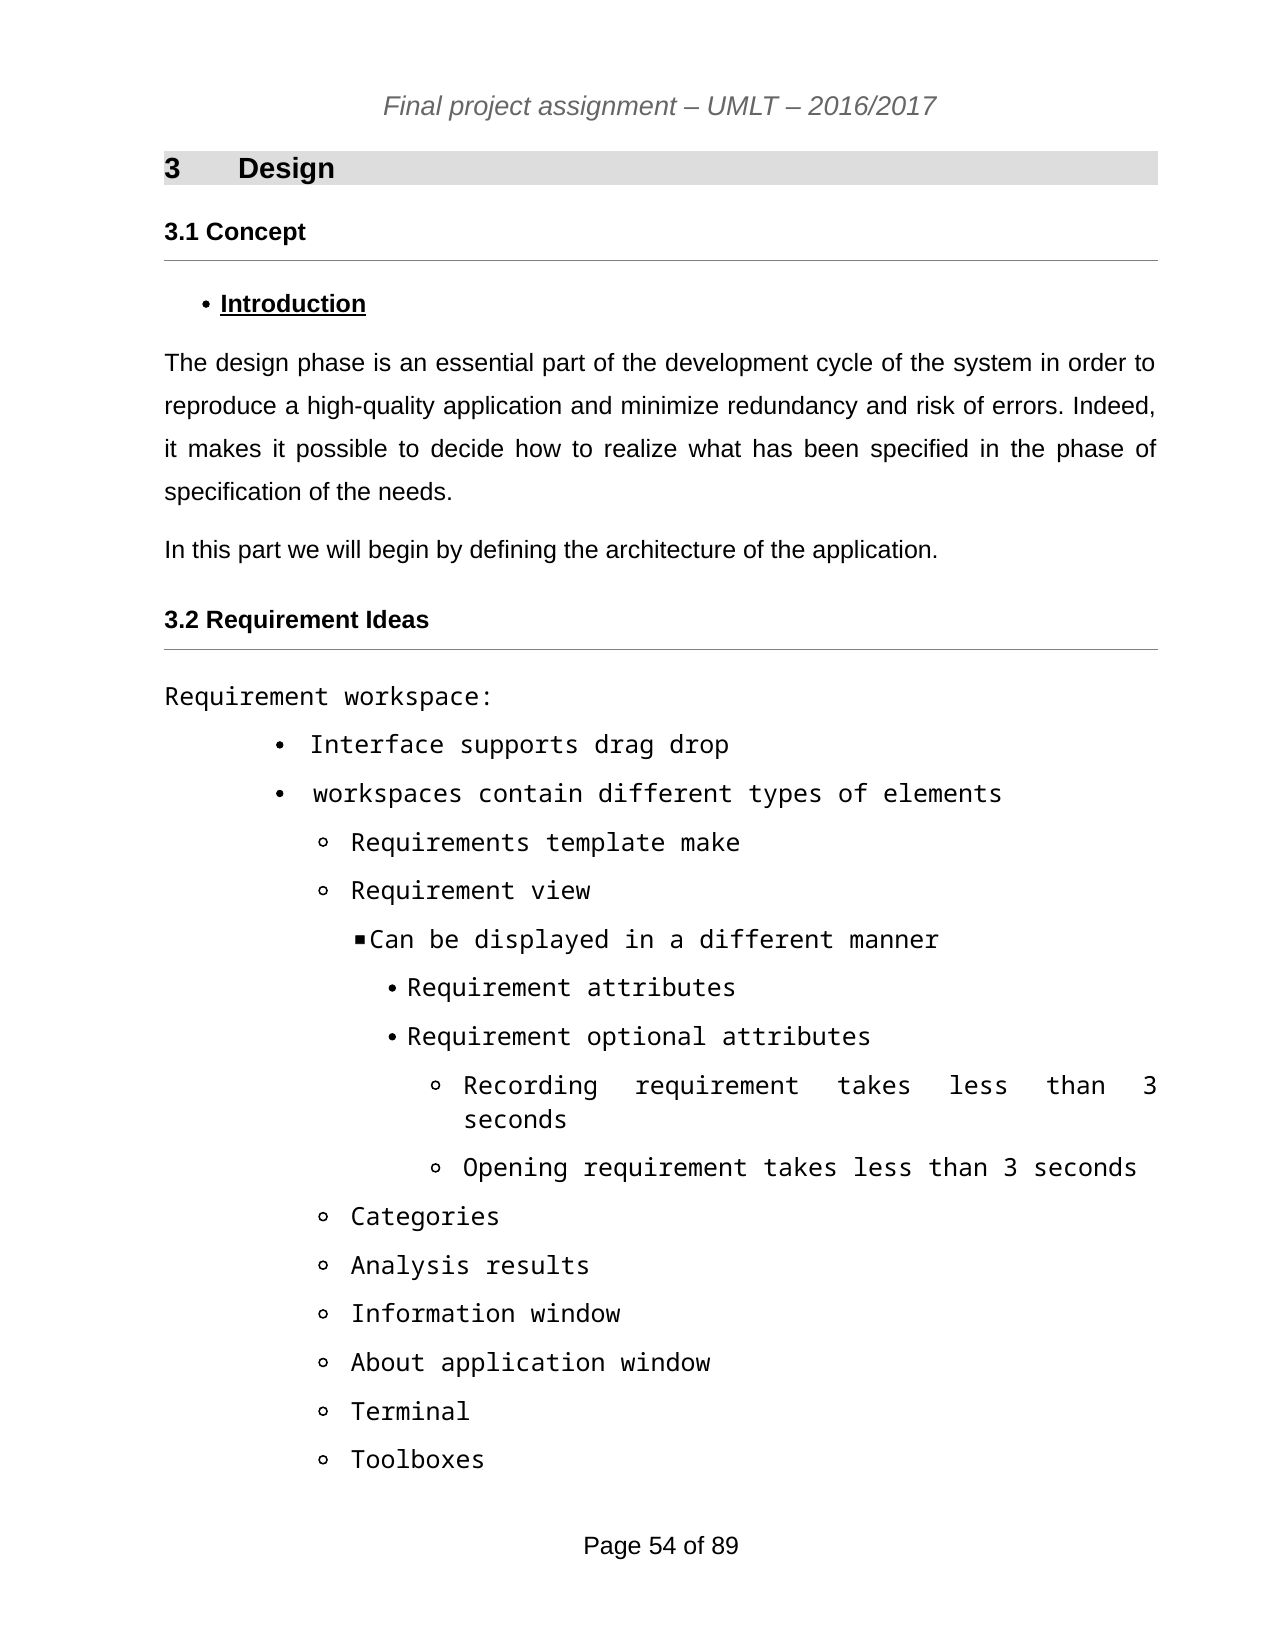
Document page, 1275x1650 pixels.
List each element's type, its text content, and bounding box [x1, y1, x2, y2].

list Categories [313, 1199, 1158, 1233]
subtitle 3.1 Concept [164, 217, 1158, 245]
text The design phase is an essential part of the development cycle of the system in order to reproduce a high-quality application and minimize redundancy and risk of errors. Indeed, it makes it possible to decide how to realize what has been specified in the phase of specification of the needs. [164, 348, 1158, 506]
list Requirement attributes [388, 970, 1158, 1004]
list Interface supports drag drop [275, 727, 1158, 761]
list About application window [313, 1345, 1158, 1379]
text In this part we will begin by defining the architecture of the application. [164, 535, 1158, 564]
list Requirements template make [313, 824, 1158, 858]
list Terminal [313, 1393, 1158, 1427]
subtitle 3 Design [164, 151, 1158, 185]
list Analysis results [313, 1247, 1158, 1281]
subtitle 3.2 Requirement Ideas [164, 605, 1158, 634]
list Toolboxes [313, 1442, 1158, 1476]
list Requirement view [313, 873, 1158, 907]
list Requirement optional attributes [388, 1019, 1158, 1053]
list Can be displayed in a different manner [350, 921, 1158, 956]
list Introduction [202, 289, 1158, 318]
list Opening requirement takes less than 3 seconds [425, 1150, 1158, 1184]
list workspaces contain different types of elements [275, 776, 1158, 809]
list Recording requirement takes less than 3 seconds [425, 1067, 1158, 1136]
text Requirement workspace: [164, 678, 1158, 712]
list Information window [313, 1296, 1158, 1330]
